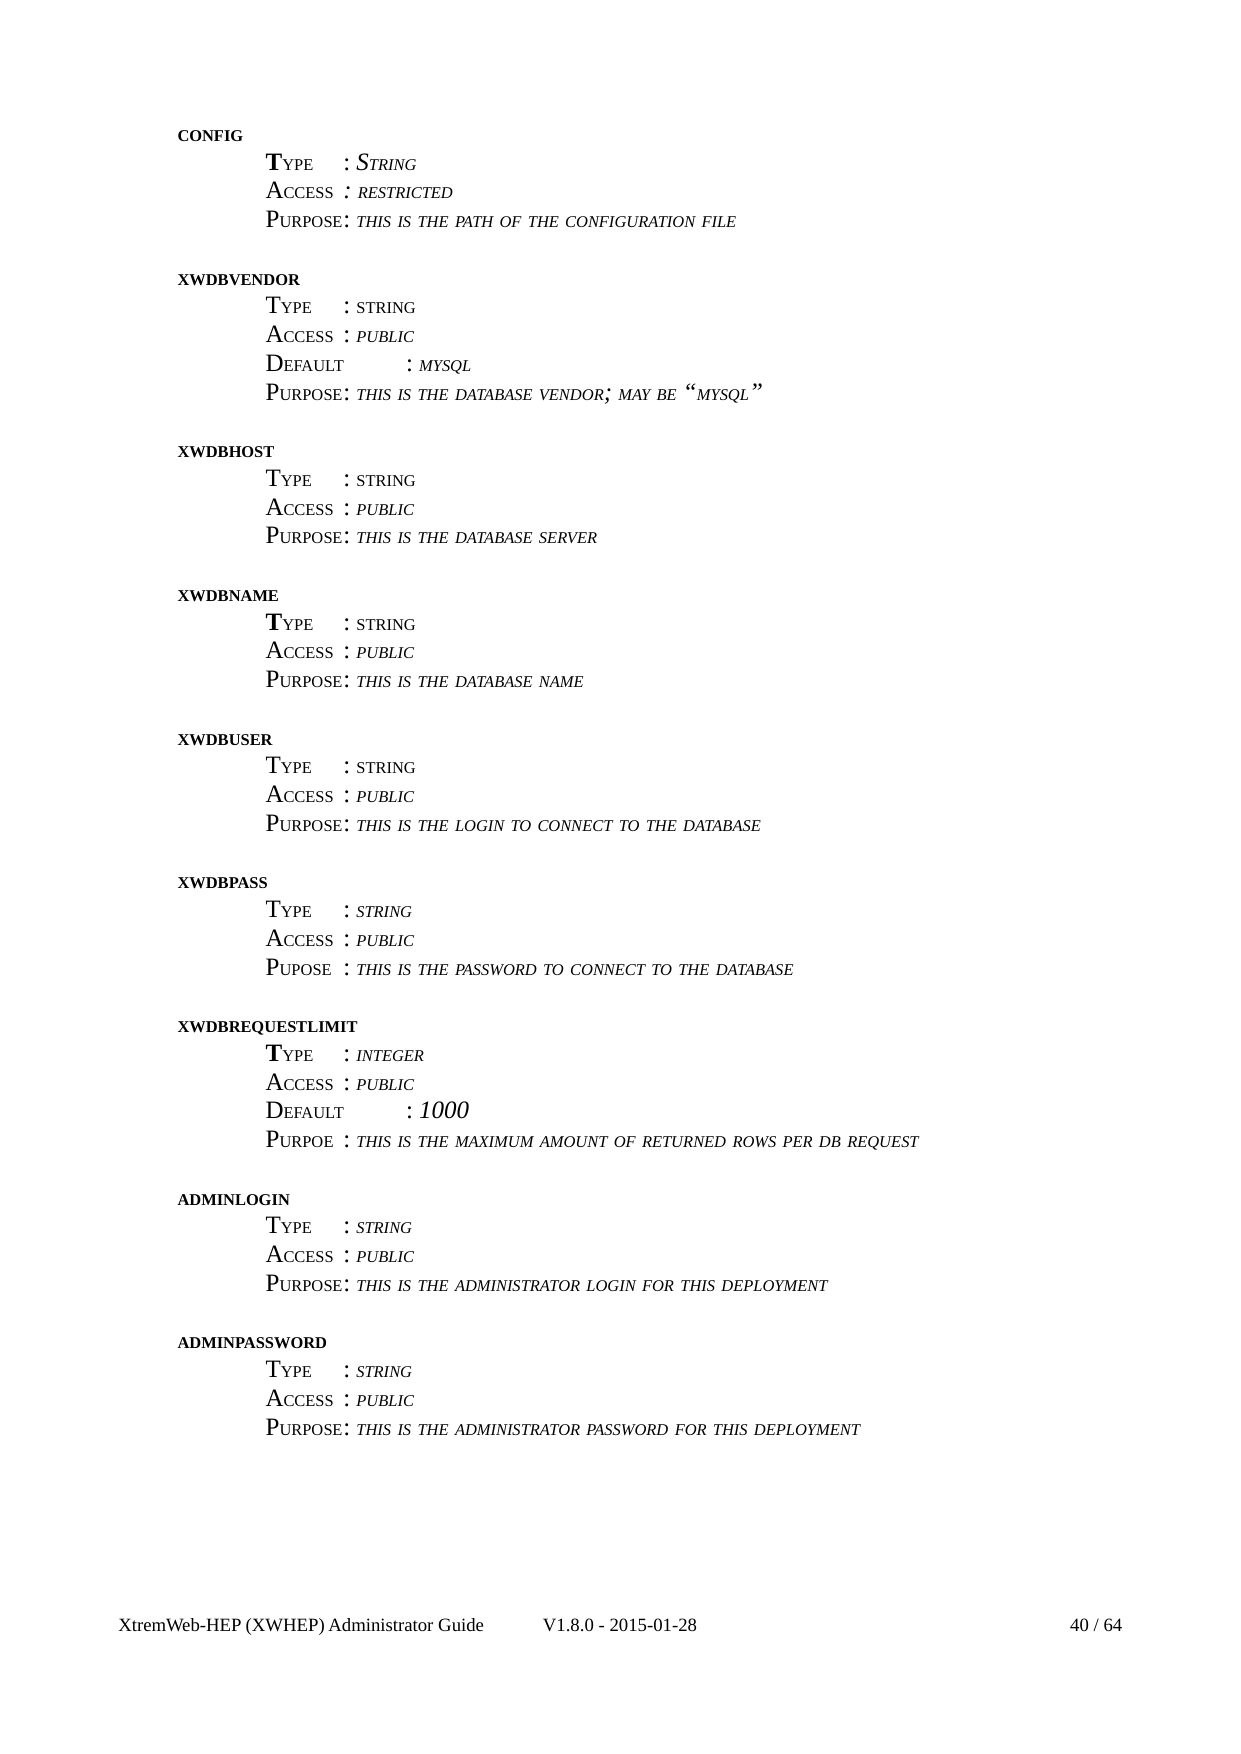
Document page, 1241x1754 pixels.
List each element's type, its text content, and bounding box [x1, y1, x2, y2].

text xwdbname [177, 578, 1122, 607]
text xwdbvendor [177, 262, 1122, 291]
text Type : String [265, 147, 1122, 176]
text Purpose : this is the login to connect to the database [265, 808, 1122, 837]
text xwdbuser [177, 722, 1122, 751]
text Default : mysql [265, 348, 1122, 377]
text Access : public [265, 923, 1122, 952]
text adminpassword [177, 1326, 1122, 1354]
text Access : public [265, 1067, 1122, 1096]
text Type : string [265, 751, 1122, 779]
text xwdbrequestlimit [177, 1009, 1122, 1038]
text Type : string [265, 607, 1122, 636]
text adminlogin [177, 1182, 1122, 1211]
text xwdbpass [177, 866, 1122, 894]
text Purpose : this is the database vendor; may be “mysql” [265, 377, 1122, 406]
text Purpose : this is the administrator login for this deployment [265, 1268, 1122, 1297]
text Default : 1000 [265, 1096, 1122, 1124]
text Purpose : this is the database server [265, 521, 1122, 549]
text config [177, 118, 1122, 147]
text Purpose : this is the database name [265, 664, 1122, 693]
text Type : string [265, 1354, 1122, 1383]
text Access : public [265, 492, 1122, 521]
text Purpose : this is the path of the configuration file [265, 204, 1122, 233]
text Type : string [265, 1211, 1122, 1239]
text Access : public [265, 319, 1122, 348]
text xwdbhost [177, 434, 1122, 463]
text Access : public [265, 1383, 1122, 1412]
text Type : string [265, 894, 1122, 923]
text Pupose : this is the password to connect to the database [265, 952, 1122, 981]
text Type : string [265, 291, 1122, 319]
text Purpoe : this is the maximum amount of returned rows per db request [265, 1124, 1122, 1153]
text Access : restricted [265, 176, 1122, 204]
text Access : public [265, 1239, 1122, 1268]
text Access : public [265, 636, 1122, 664]
text Purpose : this is the administrator password for this deployment [265, 1412, 1122, 1441]
text Type : string [265, 463, 1122, 492]
text Type : integer [265, 1038, 1122, 1067]
text Access : public [265, 779, 1122, 808]
